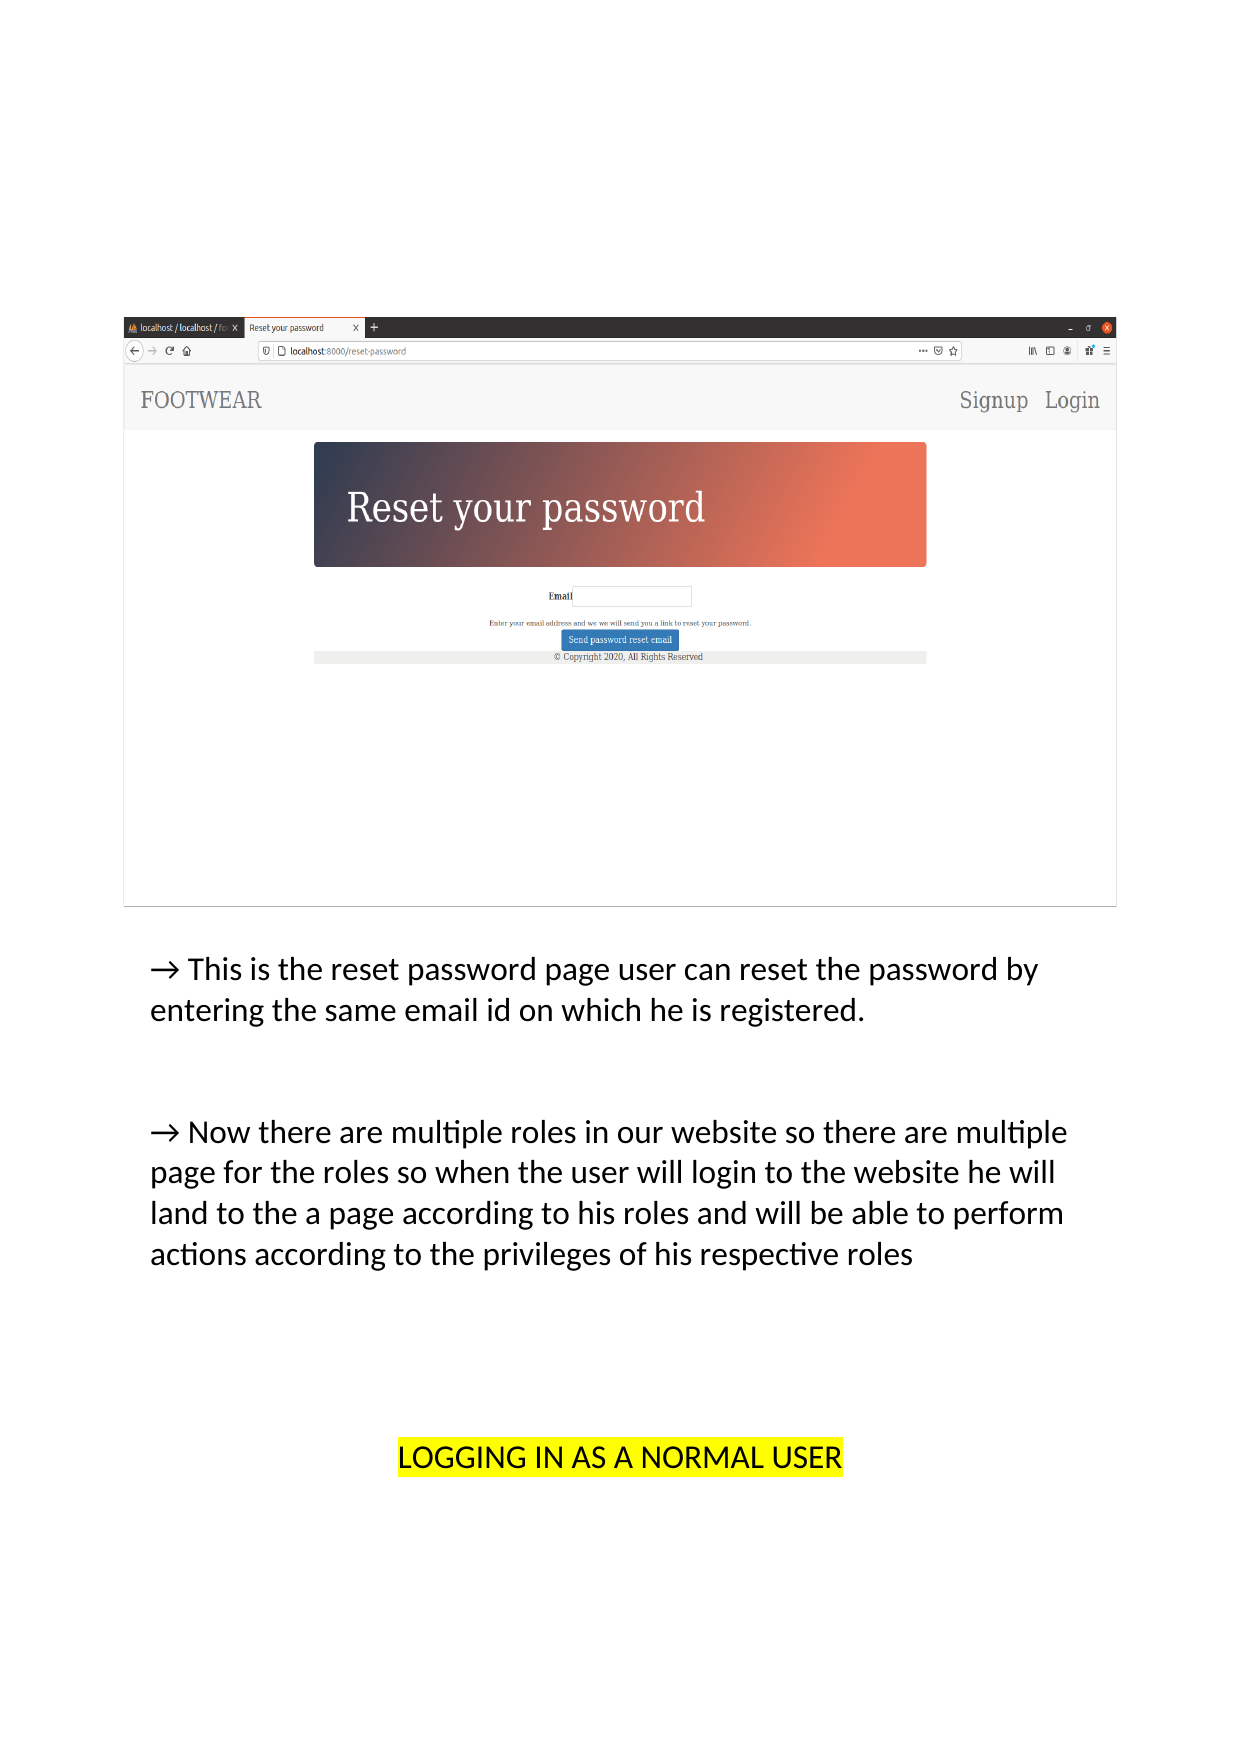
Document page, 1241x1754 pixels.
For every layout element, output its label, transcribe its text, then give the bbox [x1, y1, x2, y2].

list → This is the reset password page user can reset the password by entering the same email id on which he is registered. [150, 948, 1090, 1029]
picture [123, 317, 1117, 907]
list → Now there are multiple roles in our website so there are multiple page for the roles so when the user will login to the website he will land to the a page according to his roles and will be able to perform actions according to the privileges of his respective roles [150, 1111, 1090, 1274]
list LOGGING IN AS A NORMAL USER [150, 1437, 1090, 1477]
